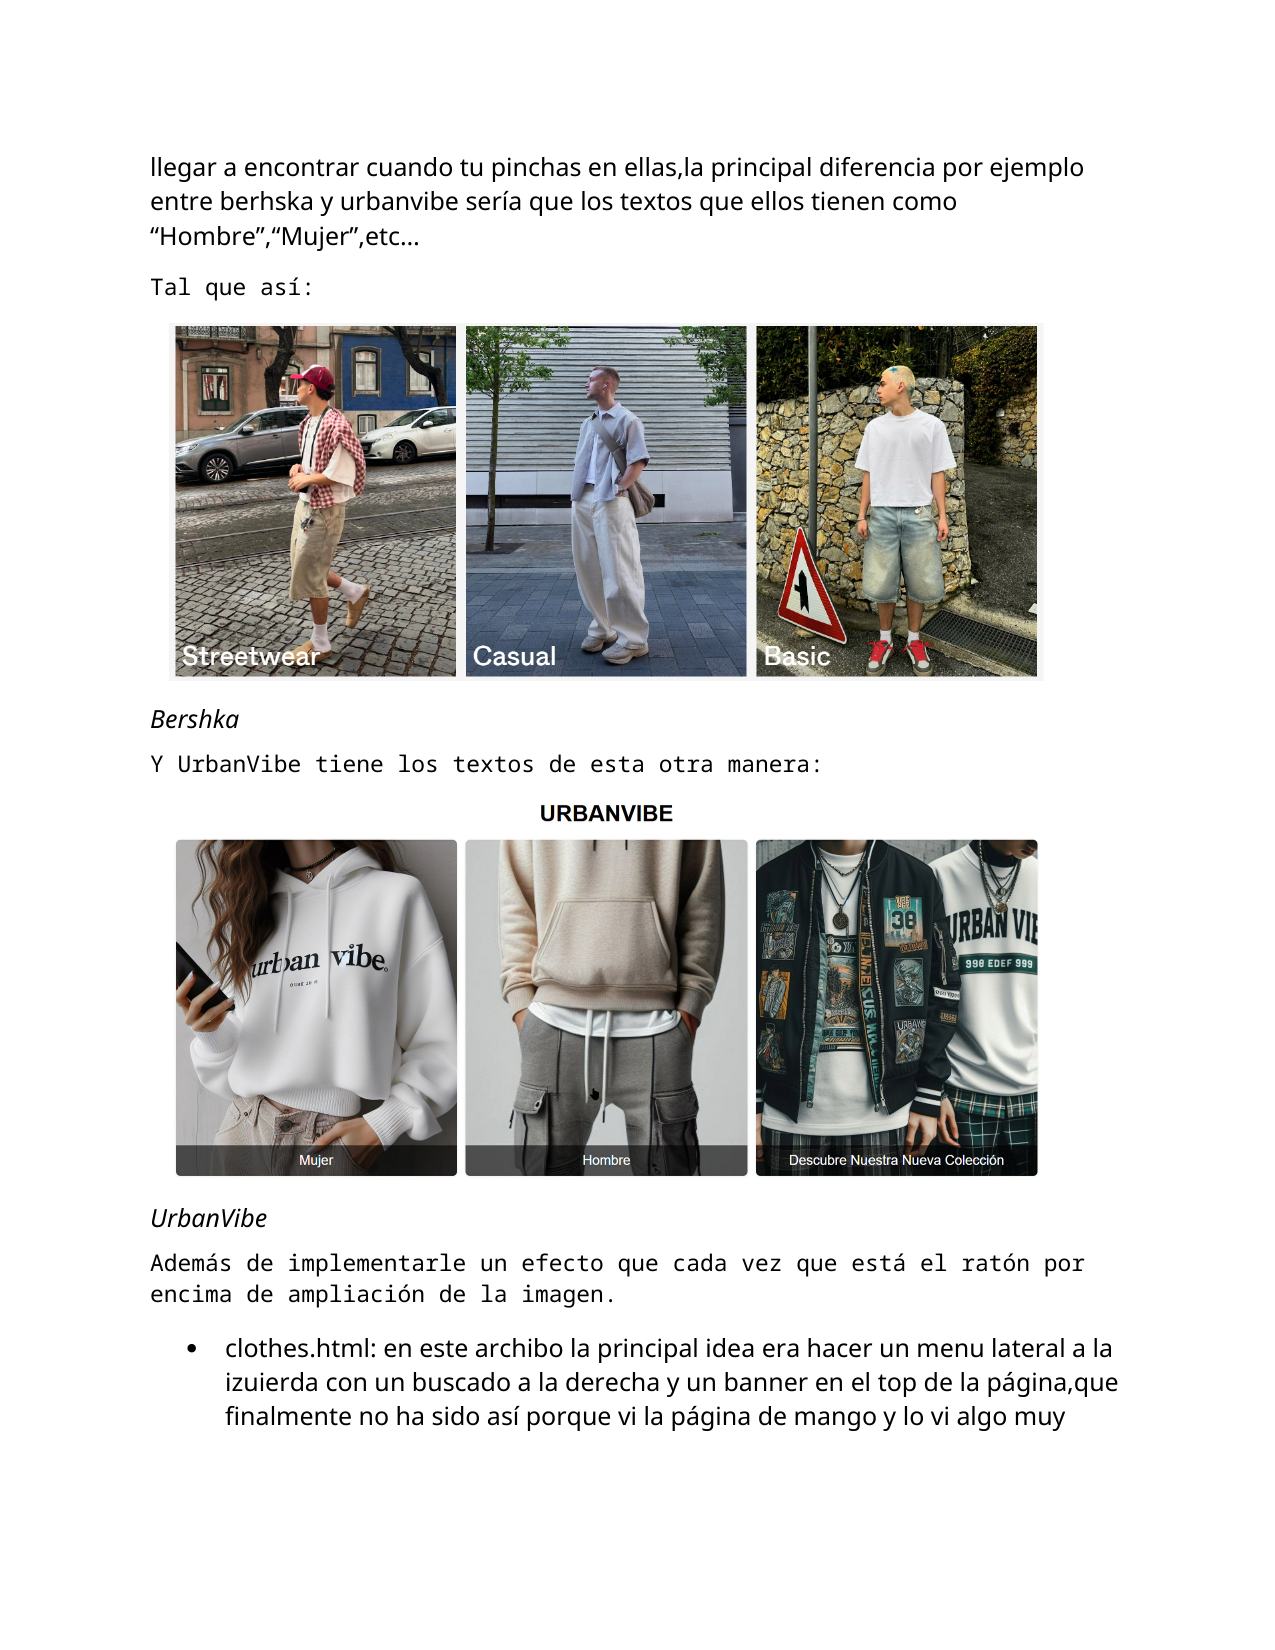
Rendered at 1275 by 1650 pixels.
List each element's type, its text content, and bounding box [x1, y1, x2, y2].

text Bershka [150, 702, 1125, 736]
picture [168, 323, 1044, 681]
text llegar a encontrar cuando tu pinchas en ellas,la principal diferencia por ejemplo entre berhska y urbanvibe sería que los textos que ellos tienen como “Hombre”,“Mujer”,etc… [150, 150, 1125, 252]
text UrbanVibe [150, 1201, 1125, 1234]
text Además de implementarle un efecto que cada vez que está el ratón por encima de ampliación de la imagen. [150, 1247, 1125, 1309]
text Tal que así: [150, 271, 1125, 302]
picture [168, 800, 1044, 1180]
text Y UrbanVibe tiene los textos de esta otra manera: [150, 748, 1125, 780]
list clothes.html: en este archibo la principal idea era hacer un menu lateral a la izuierda con un buscado a la derecha y un banner en el top de la página,que finalmente no ha sido así porque vi la página de mango y lo vi algo muy [187, 1330, 1125, 1433]
